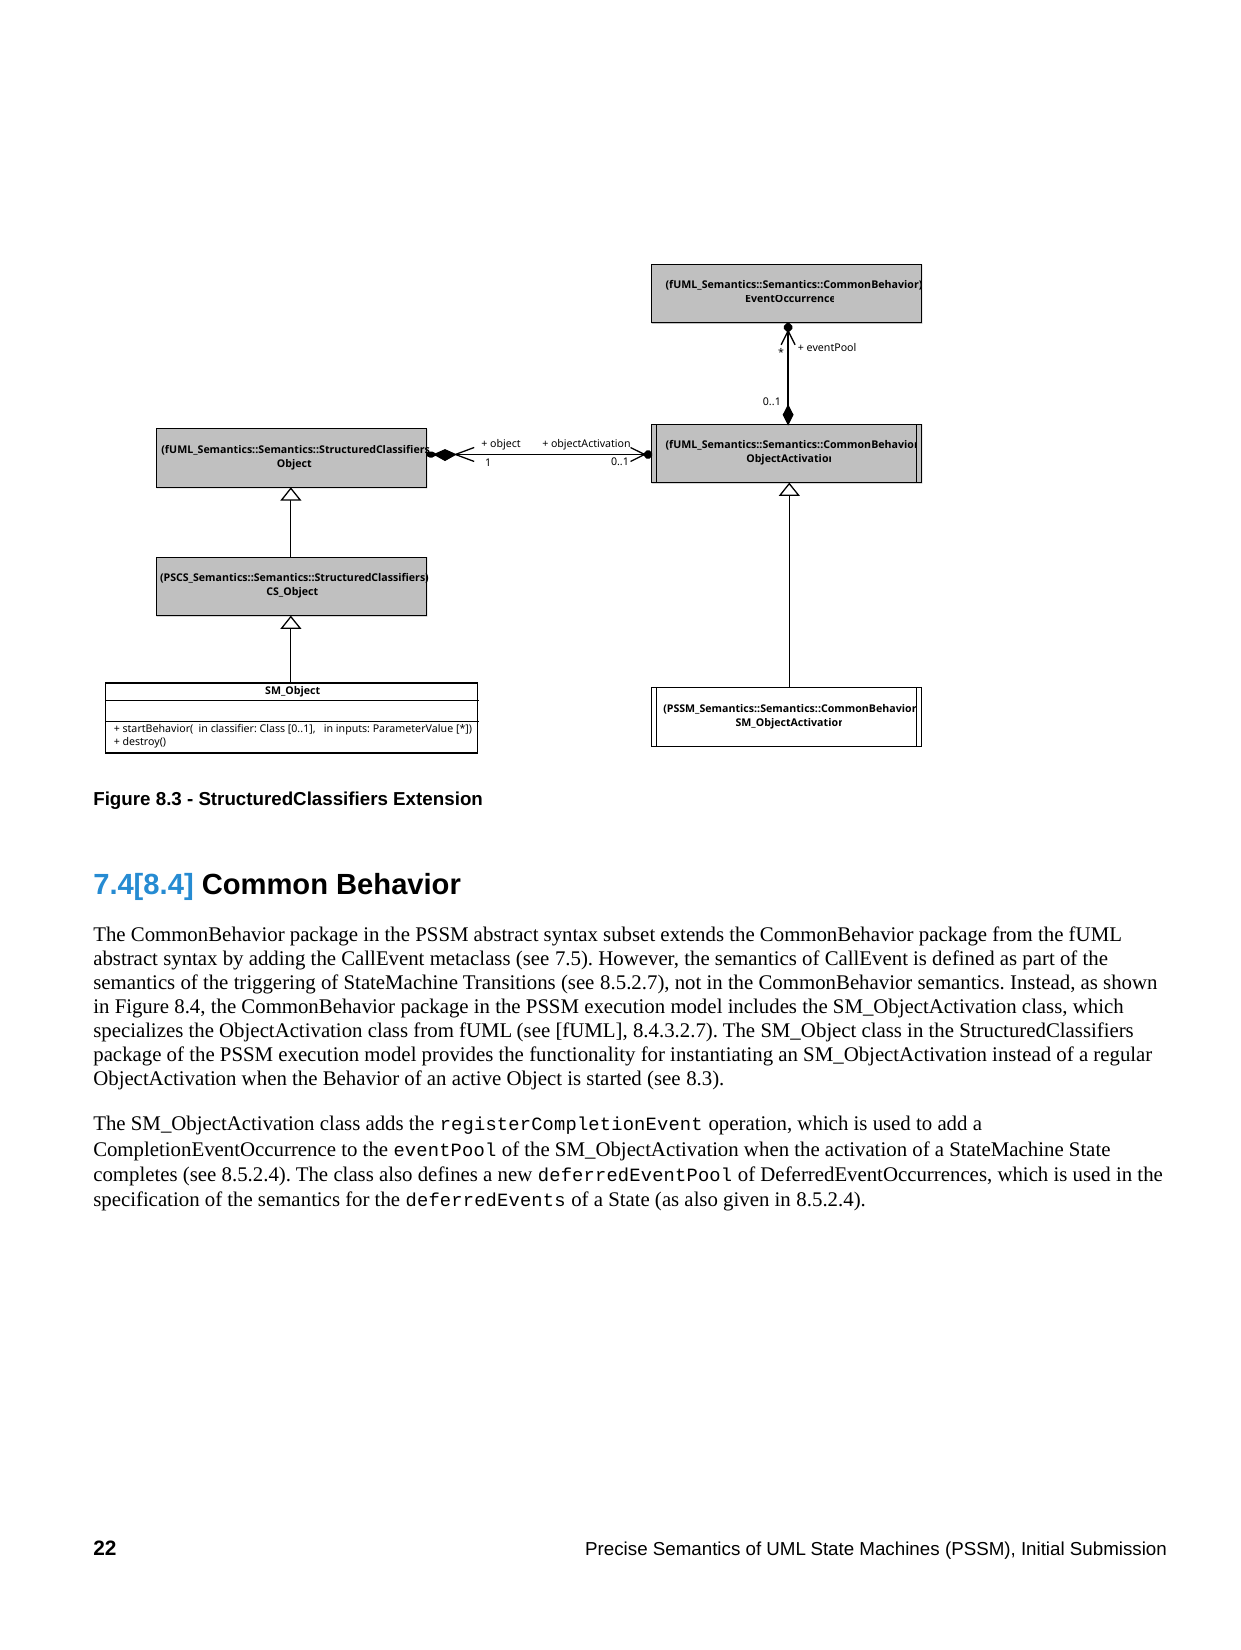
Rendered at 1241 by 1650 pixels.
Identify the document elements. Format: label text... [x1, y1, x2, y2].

text Figure 8.3 - StructuredClassifiers Extension [93, 788, 1087, 809]
text The SM_ObjectActivation class adds the registerCompletionEvent operation, which is used to add a CompletionEventOccurrence to the eventPool of the SM_ObjectActivation when the activation of a StateMachine State completes (see 8.5.2.4). The class also defines a new deferredEventPool of DeferredEventOccurrences, which is used in the specification of the semantics for the deferredEvents of a State (as also given in 8.5.2.4). [93, 1111, 1164, 1212]
subtitle Common Behavior [93, 865, 1164, 901]
text The CommonBehavior package in the PSSM abstract syntax subset extends the CommonBehavior package from the fUML abstract syntax by adding the CallEvent metaclass (see 7.5). However, the semantics of CallEvent is defined as part of the semantics of the triggering of StateMachine Transitions (see 8.5.2.7), not in the CommonBehavior semantics. Instead, as shown in Figure 8.4, the CommonBehavior package in the PSSM execution model includes the SM_ObjectActivation class, which specializes the ObjectActivation class from fUML (see [fUML], 8.4.3.2.7). The SM_Object class in the StructuredClassifiers package of the PSSM execution model provides the functionality for instantiating an SM_ObjectActivation instead of a regular ObjectActivation when the Behavior of an active Object is started (see 8.3). [93, 922, 1164, 1090]
